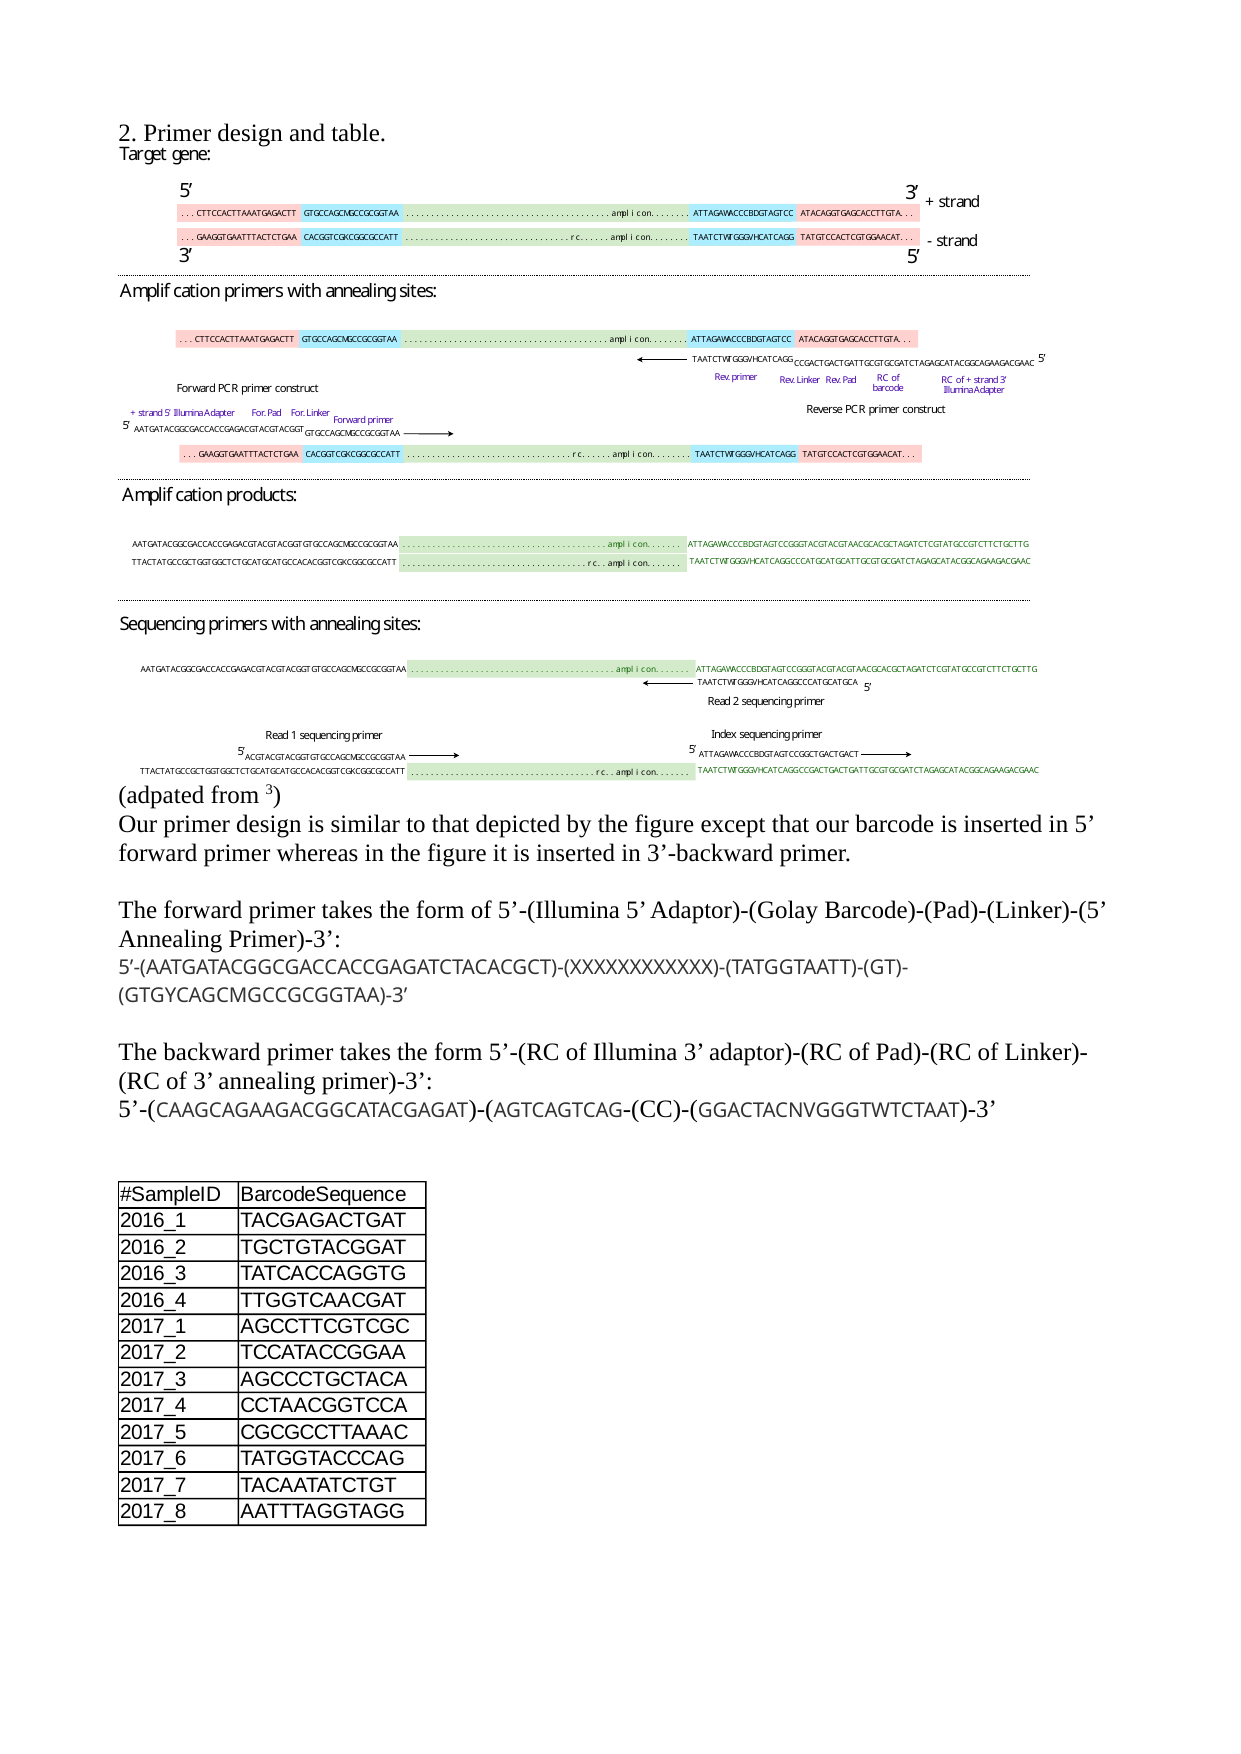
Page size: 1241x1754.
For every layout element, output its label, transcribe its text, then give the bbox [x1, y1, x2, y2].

text 2. Primer design and table. [118, 118, 1122, 147]
text Our primer design is similar to that depicted by the figure except that our barcode is inserted in 5’ forward primer whereas in the figure it is inserted in 3’-backward primer. [118, 809, 1122, 867]
text The backward primer takes the form 5’-(RC of Illumina 3’ adaptor)-(RC of Pad)-(RC of Linker)-(RC of 3’ annealing primer)-3’: [118, 1037, 1122, 1094]
text (adpated from 3⁠) [118, 780, 1122, 809]
text 5’-(AATGATACGGCGACCACCGAGATCTACACGCT)-(XXXXXXXXXXXX)-(TATGGTAATT)-(GT)-(GTGYCAGCMGCCGCGGTAA)-3’ [118, 953, 1122, 1008]
text 5’-(CAAGCAGAAGACGGCATACGAGAT)-(AGTCAGTCAG-(CC)-(GGACTACNVGGGTWTCTAAT)-3’ [118, 1094, 1122, 1124]
text The forward primer takes the form of 5’-(Illumina 5’ Adaptor)-(Golay Barcode)-(Pad)-(Linker)-(5’ Annealing Primer)-3’: [118, 895, 1122, 953]
